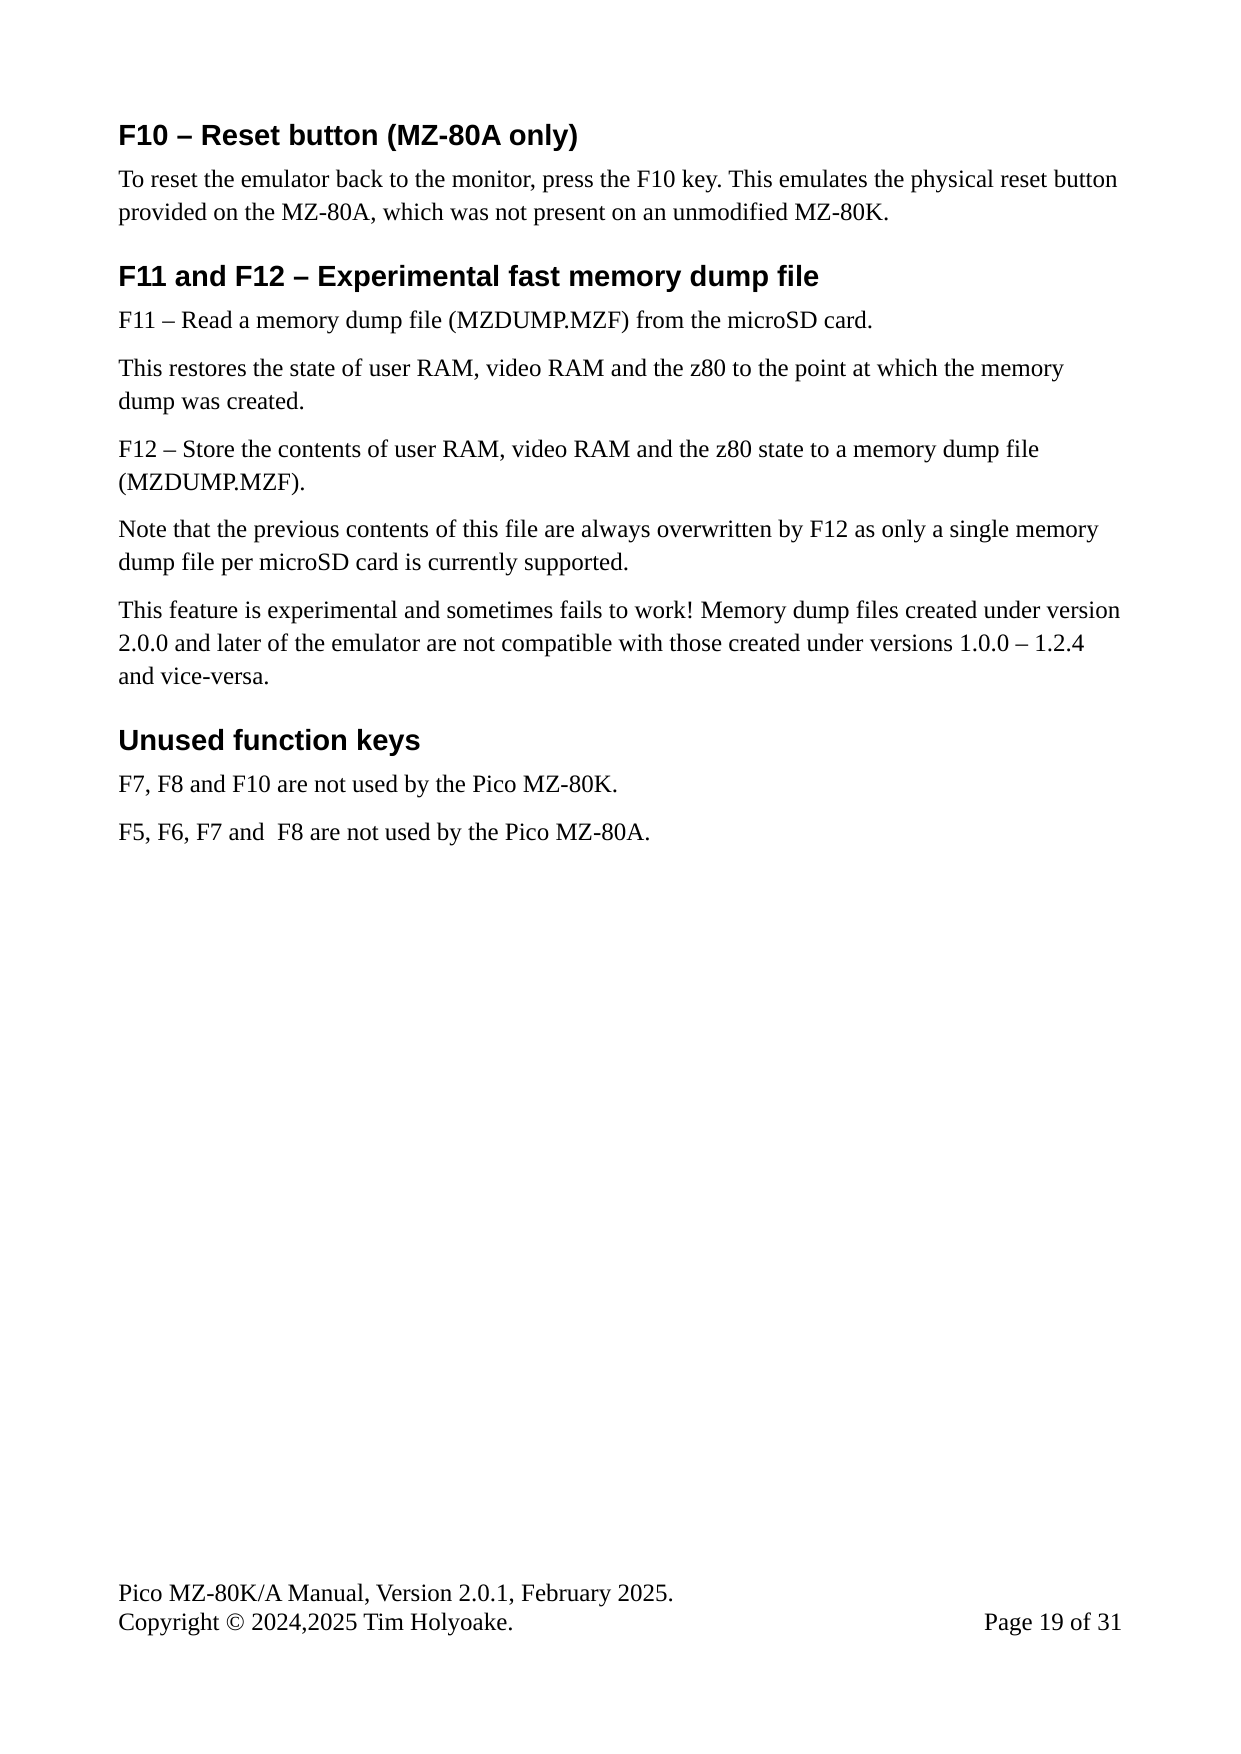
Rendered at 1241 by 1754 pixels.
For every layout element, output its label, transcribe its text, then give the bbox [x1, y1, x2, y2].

text F5, F6, F7 and F8 are not used by the Pico MZ-80A. [118, 817, 1122, 846]
text F7, F8 and F10 are not used by the Pico MZ-80K. [118, 769, 1122, 798]
text This feature is experimental and sometimes fails to work! Memory dump files created under version 2.0.0 and later of the emulator are not compatible with those created under versions 1.0.0 – 1.2.4 and vice-versa. [118, 595, 1122, 690]
subtitle Unused function keys [118, 723, 1122, 757]
text F12 – Store the contents of user RAM, video RAM and the z80 state to a memory dump file (MZDUMP.MZF). [118, 434, 1122, 495]
text Note that the previous contents of this file are always overwritten by F12 as only a single memory dump file per microSD card is currently supported. [118, 514, 1122, 576]
text To reset the emulator back to the monitor, press the F10 key. This emulates the physical reset button provided on the MZ-80A, which was not present on an unmodified MZ-80K. [118, 164, 1122, 226]
subtitle F10 – Reset button (MZ-80A only) [118, 118, 1122, 152]
subtitle F11 and F12 – Experimental fast memory dump file [118, 259, 1122, 293]
text This restores the state of user RAM, video RAM and the z80 to the point at which the memory dump was created. [118, 353, 1122, 415]
text F11 – Read a memory dump file (MZDUMP.MZF) from the microSD card. [118, 305, 1122, 334]
